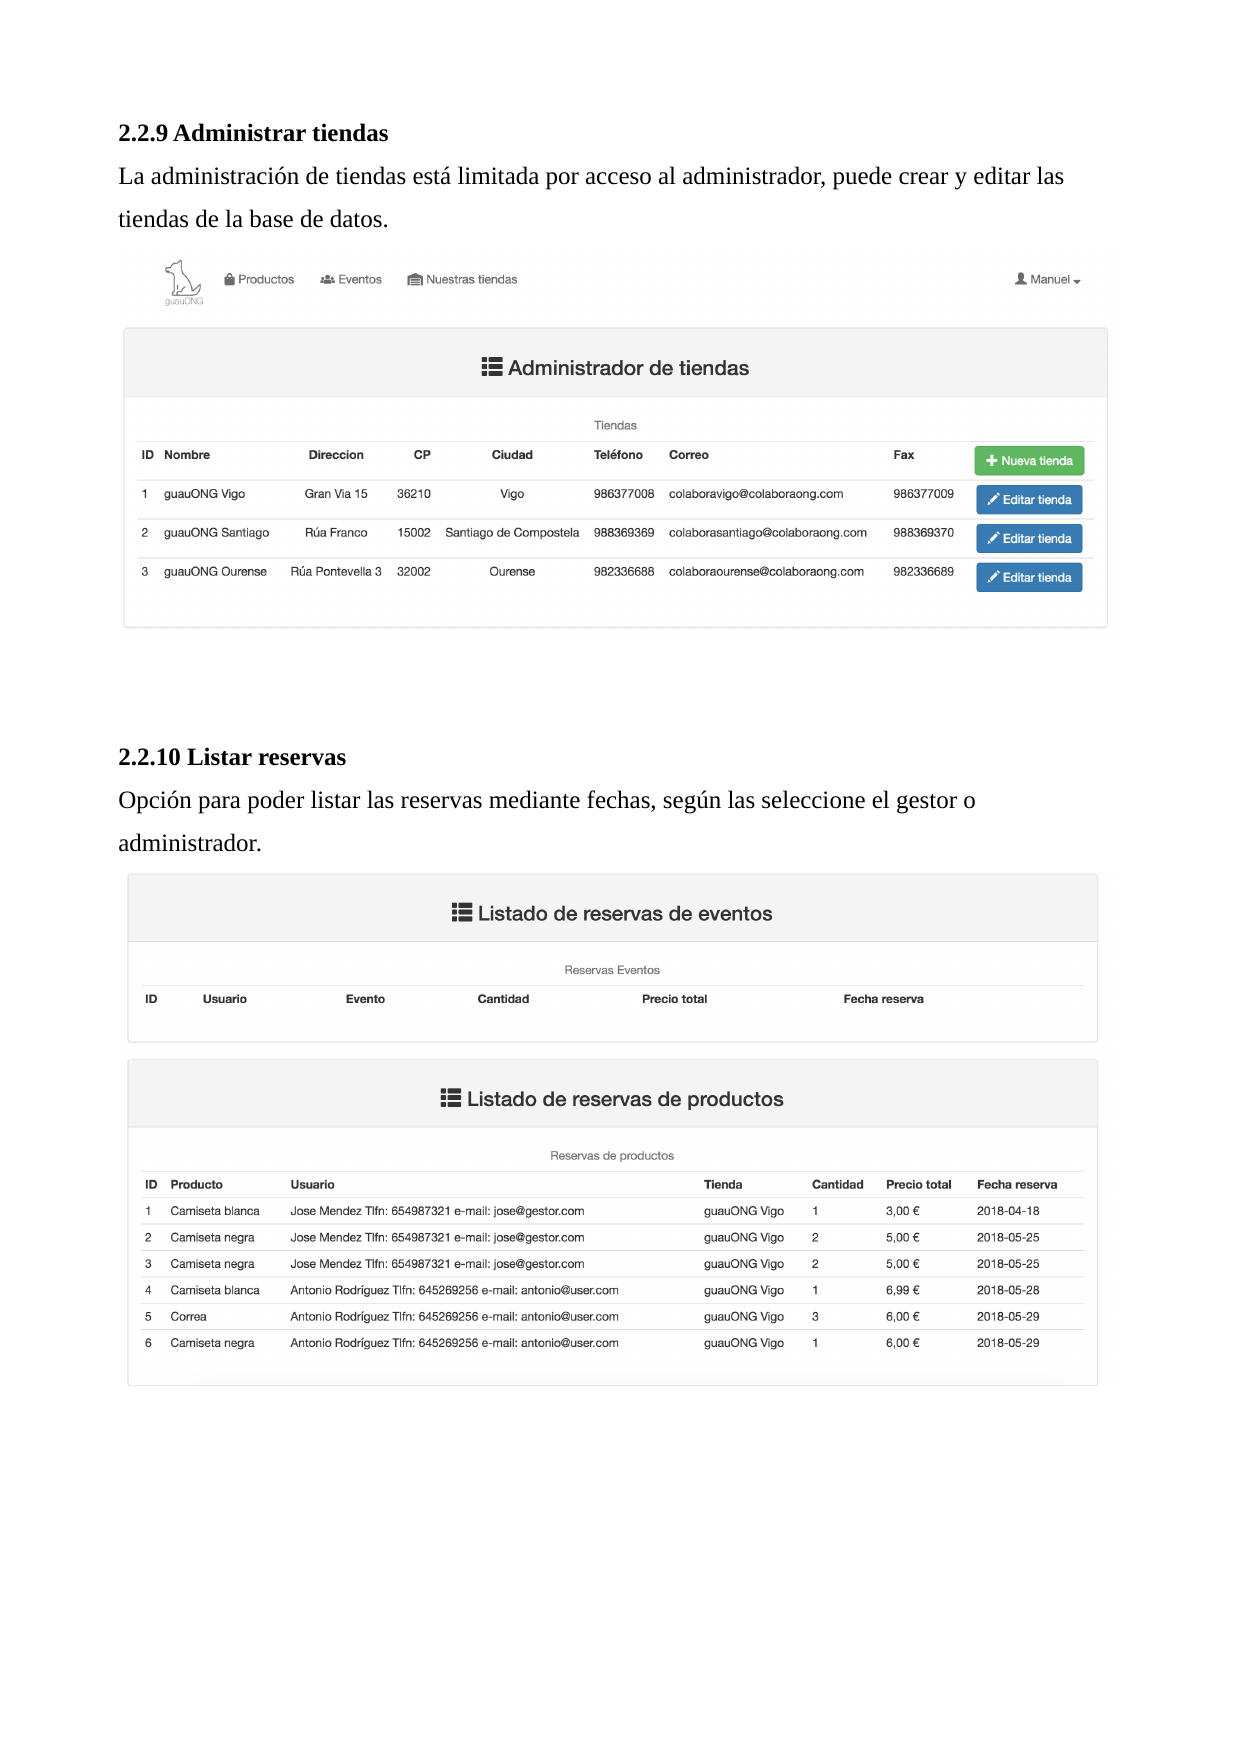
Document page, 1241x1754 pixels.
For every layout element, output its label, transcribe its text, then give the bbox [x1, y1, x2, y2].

picture [118, 871, 1123, 1386]
text 2.2.10 Listar reservas [118, 742, 1122, 771]
text Opción para poder listar las reservas mediante fechas, según las seleccione el gestor o administrador. [118, 785, 1122, 857]
text 2.2.9 Administrar tiendas [118, 118, 1122, 147]
text La administración de tiendas está limitada por acceso al administrador, puede crear y editar las tiendas de la base de datos. [118, 161, 1122, 233]
picture [118, 247, 1123, 642]
